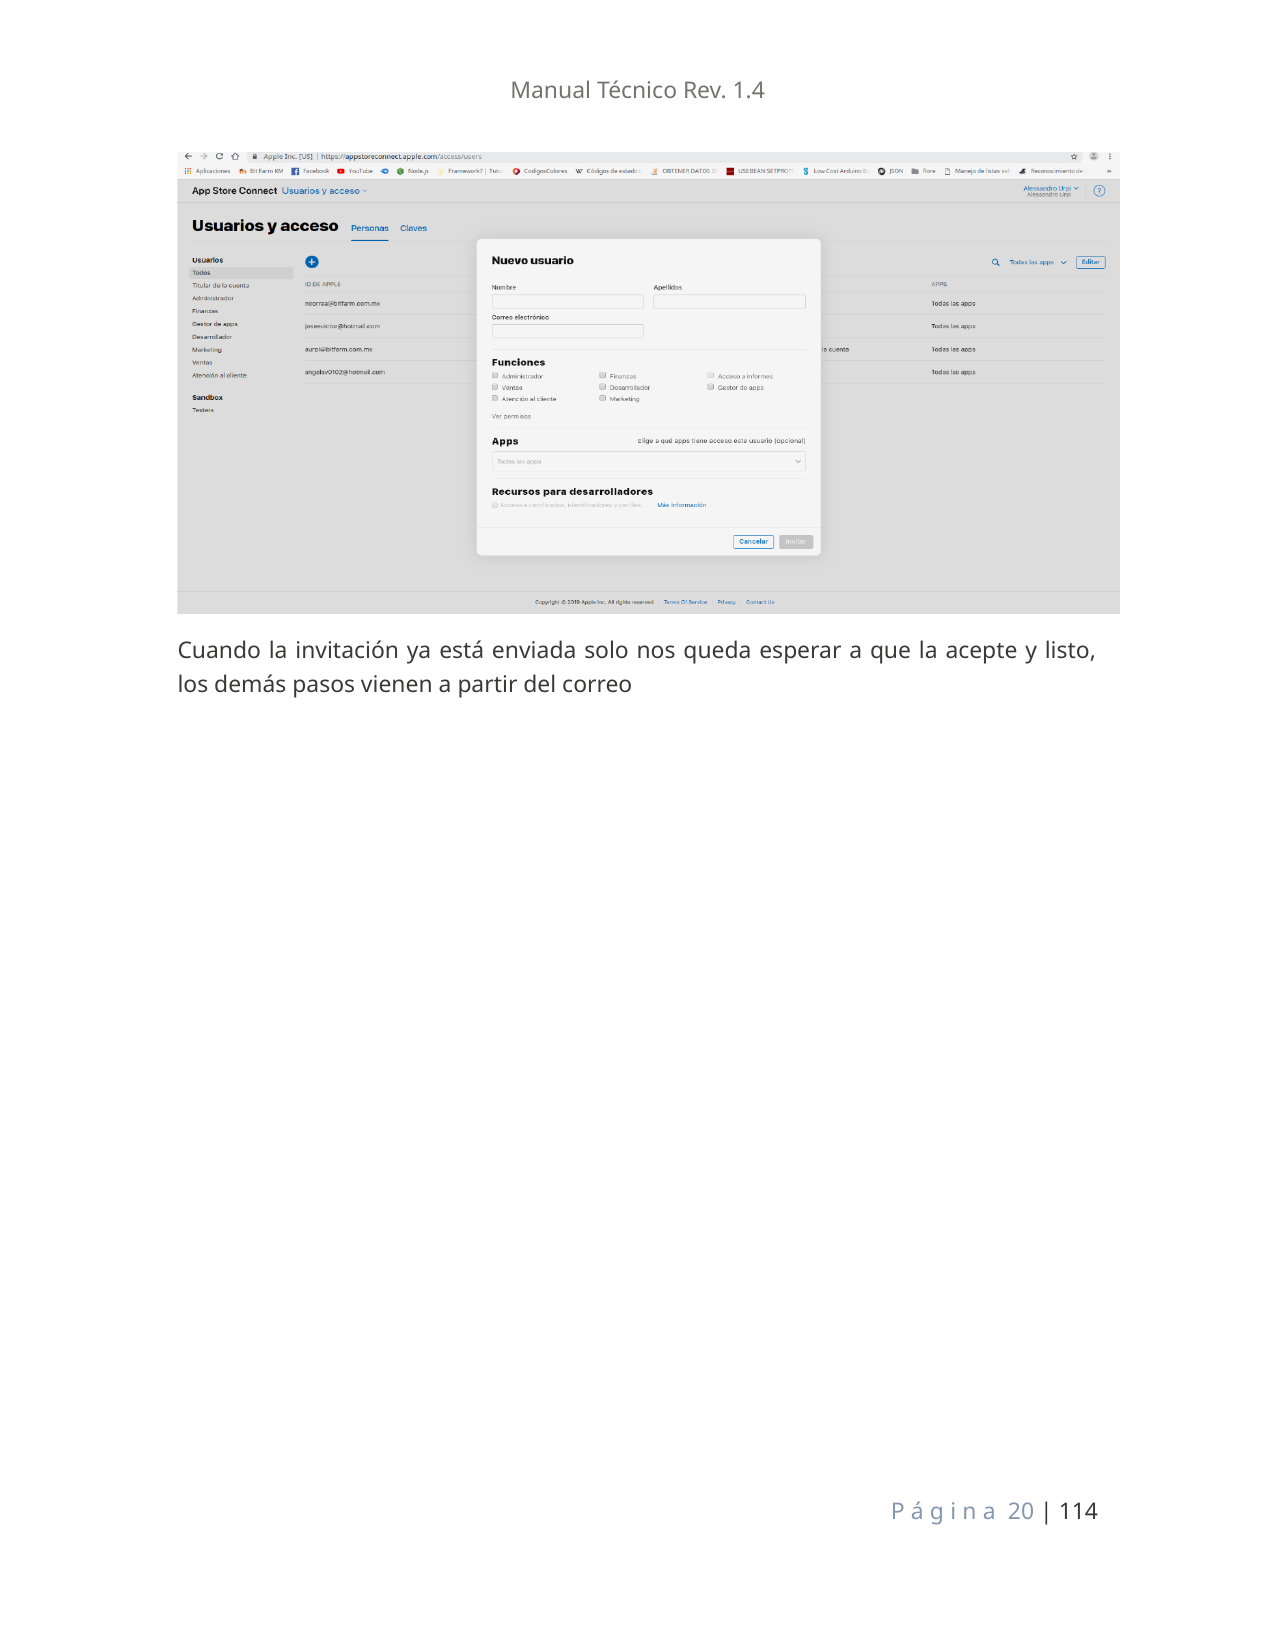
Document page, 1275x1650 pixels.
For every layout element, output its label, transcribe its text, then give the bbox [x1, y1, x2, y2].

picture [177, 152, 1119, 614]
text Cuando la invitación ya está enviada solo nos queda esperar a que la acepte y listo, los demás pasos vienen a partir del correo [177, 634, 1098, 699]
